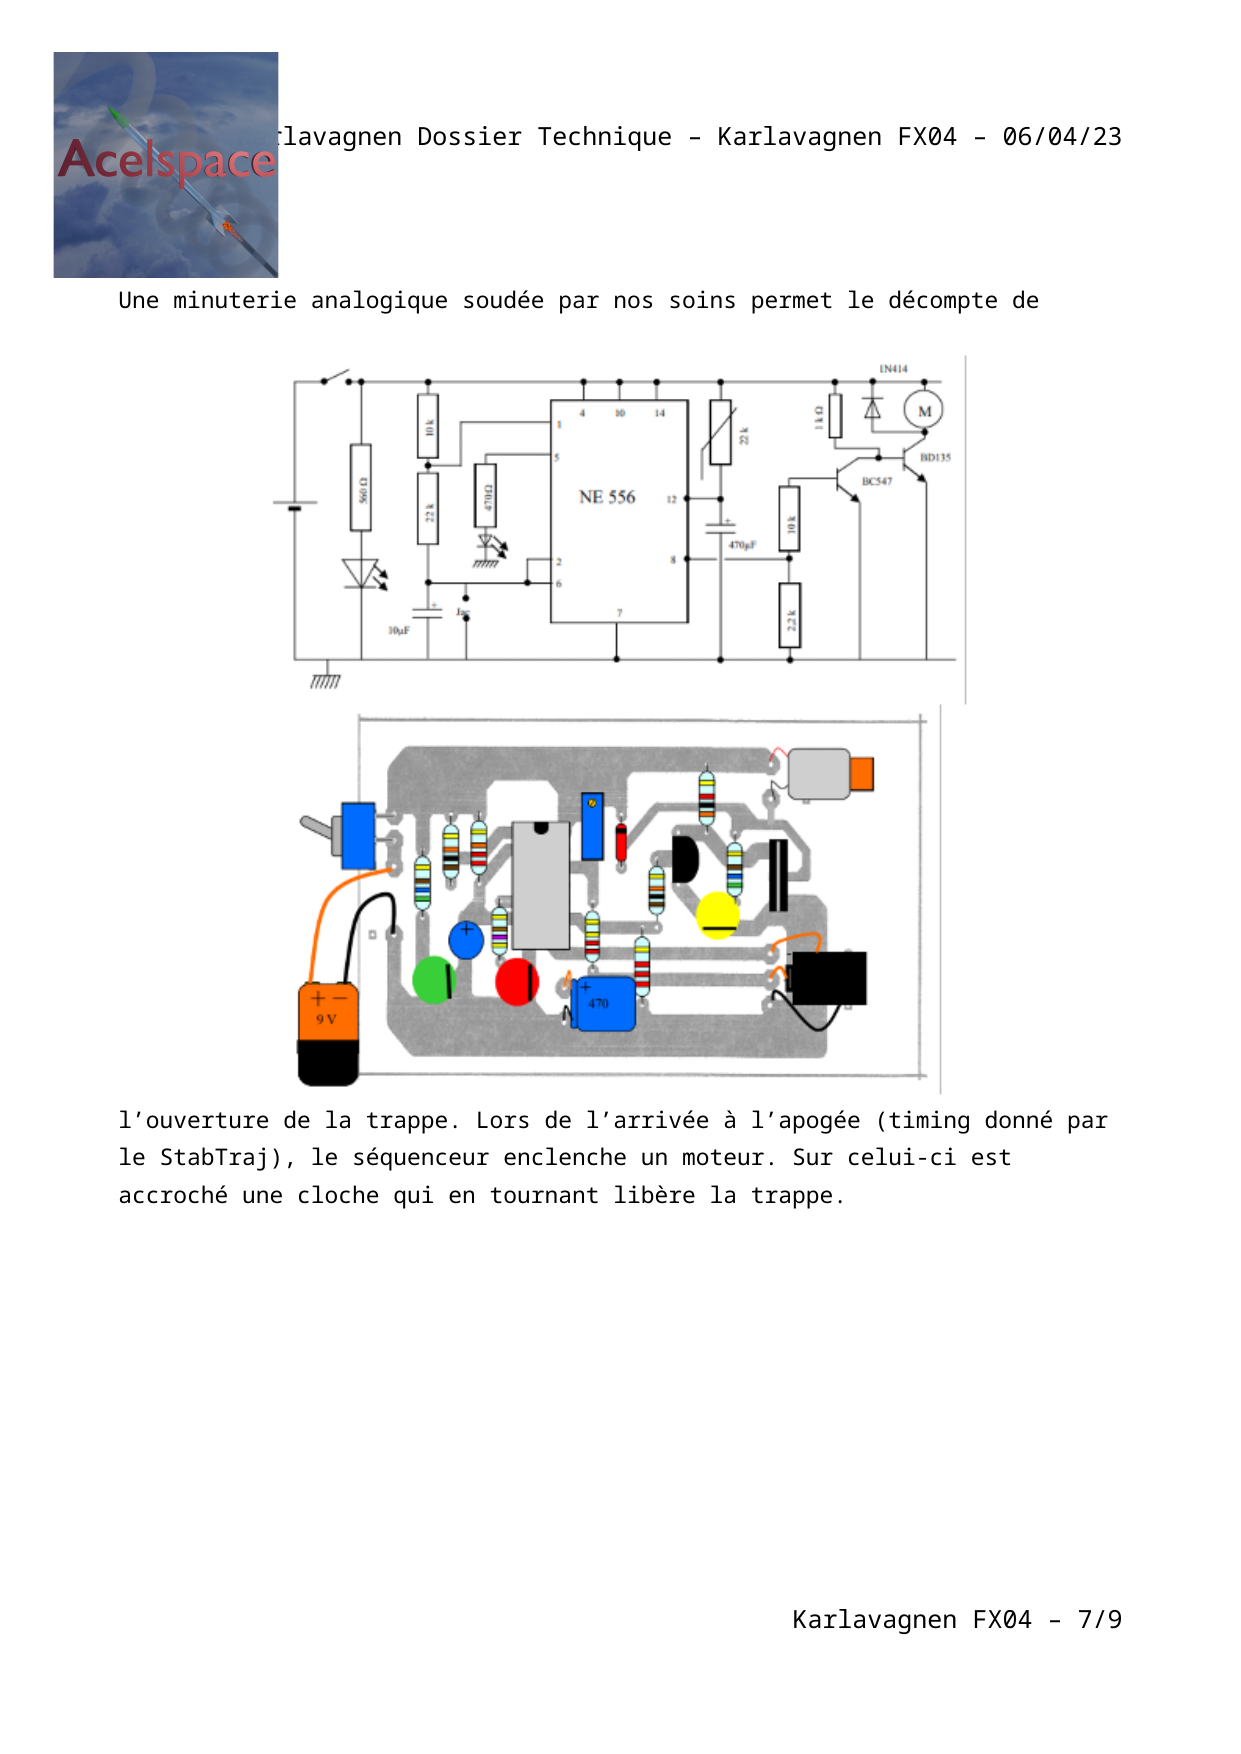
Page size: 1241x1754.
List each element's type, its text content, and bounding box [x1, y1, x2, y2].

picture [53, 52, 279, 278]
text Une minuterie analogique soudée par nos soins permet le décompte de l’ouverture de la trappe. Lors de l’arrivée à l’apogée (timing donné par le StabTraj), le séquenceur enclenche un moteur. Sur celui-ci est accroché une cloche qui en tournant libère la trappe. [118, 182, 1122, 1210]
picture [253, 351, 987, 1104]
